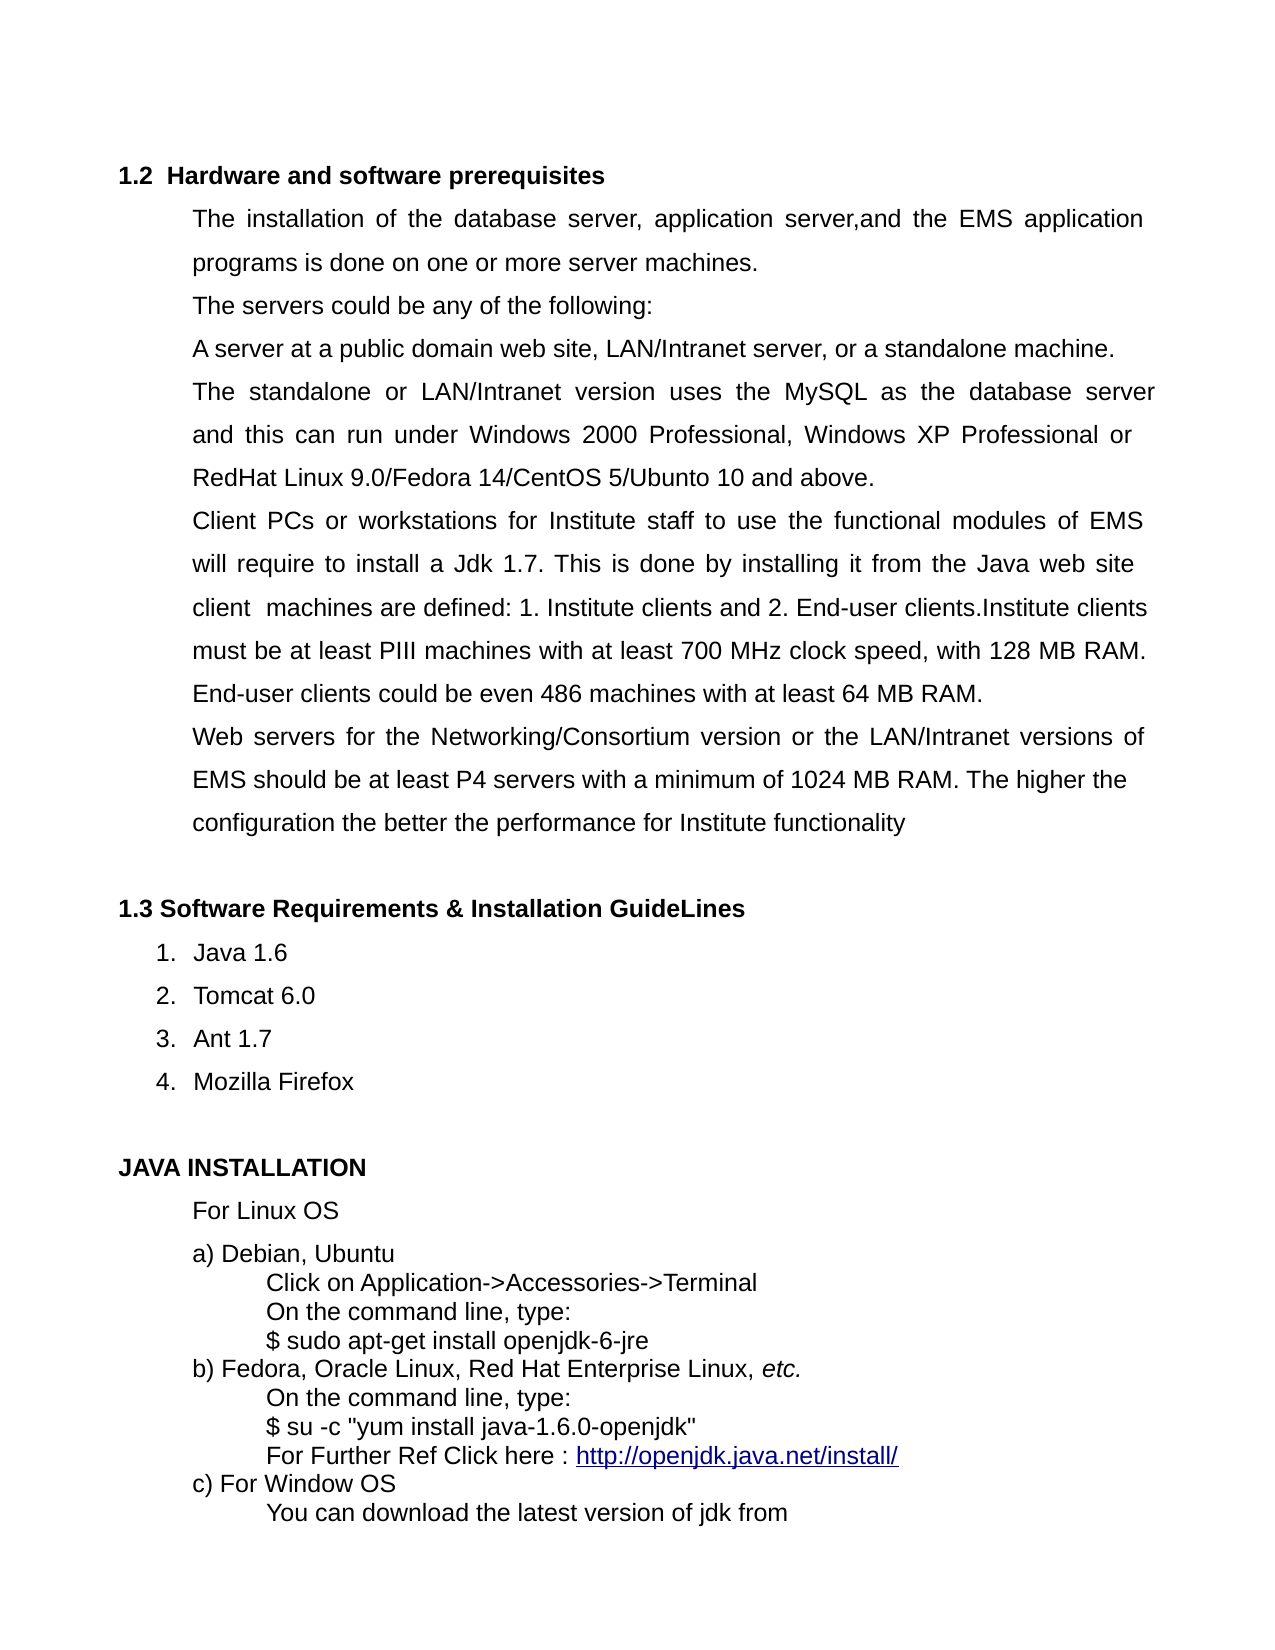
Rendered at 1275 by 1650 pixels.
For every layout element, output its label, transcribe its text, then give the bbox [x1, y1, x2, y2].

list Ant 1.7 [156, 1024, 1157, 1052]
text Click on Application->Accessories->Terminal [118, 1268, 1157, 1297]
text On the command line, type: [118, 1383, 1157, 1412]
text $ sudo apt-get install openjdk-6-jre [118, 1326, 1157, 1354]
text For Linux OS [118, 1196, 1157, 1225]
text $ su -c "yum install java-1.6.0-openjdk" [118, 1412, 1157, 1441]
text a) Debian, Ubuntu [118, 1239, 1157, 1268]
text JAVA INSTALLATION [118, 1153, 1157, 1182]
text 1.3 Software Requirements & Installation GuideLines [118, 894, 1157, 923]
text For Further Ref Click here : http://openjdk.java.net/install/ [118, 1441, 1157, 1469]
list Mozilla Firefox [156, 1067, 1157, 1096]
text Client PCs or workstations for Institute staff to use the functional modules of EMS will require to install a Jdk 1.7. This is done by installing it from the Java web site client machines are defined: 1. Institute clients and 2. End-user clients.Institute clients must be at least PIII machines with at least 700 MHz clock speed, with 128 MB RAM. End-user clients could be even 486 machines with at least 64 MB RAM. [118, 506, 1157, 707]
text You can download the latest version of jdk from [118, 1498, 1157, 1527]
text The servers could be any of the following: [118, 291, 1157, 319]
text On the command line, type: [118, 1297, 1157, 1326]
text c) For Window OS [118, 1469, 1157, 1498]
text b) Fedora, Oracle Linux, Red Hat Enterprise Linux, etc. [118, 1354, 1157, 1383]
list Java 1.6 [156, 937, 1157, 966]
text A server at a public domain web site, LAN/Intranet server, or a standalone machine. [118, 334, 1157, 362]
text configuration the better the performance for Institute functionality [118, 808, 1157, 837]
list Tomcat 6.0 [156, 981, 1157, 1009]
text 1.2 Hardware and software prerequisites [118, 161, 1157, 190]
text Web servers for the Networking/Consortium version or the LAN/Intranet versions of EMS should be at least P4 servers with a minimum of 1024 MB RAM. The higher the [118, 722, 1157, 794]
text The installation of the database server, application server,and the EMS application programs is done on one or more server machines. [118, 204, 1157, 276]
text The standalone or LAN/Intranet version uses the MySQL as the database server and this can run under Windows 2000 Professional, Windows XP Professional or RedHat Linux 9.0/Fedora 14/CentOS 5/Ubunto 10 and above. [118, 377, 1157, 492]
